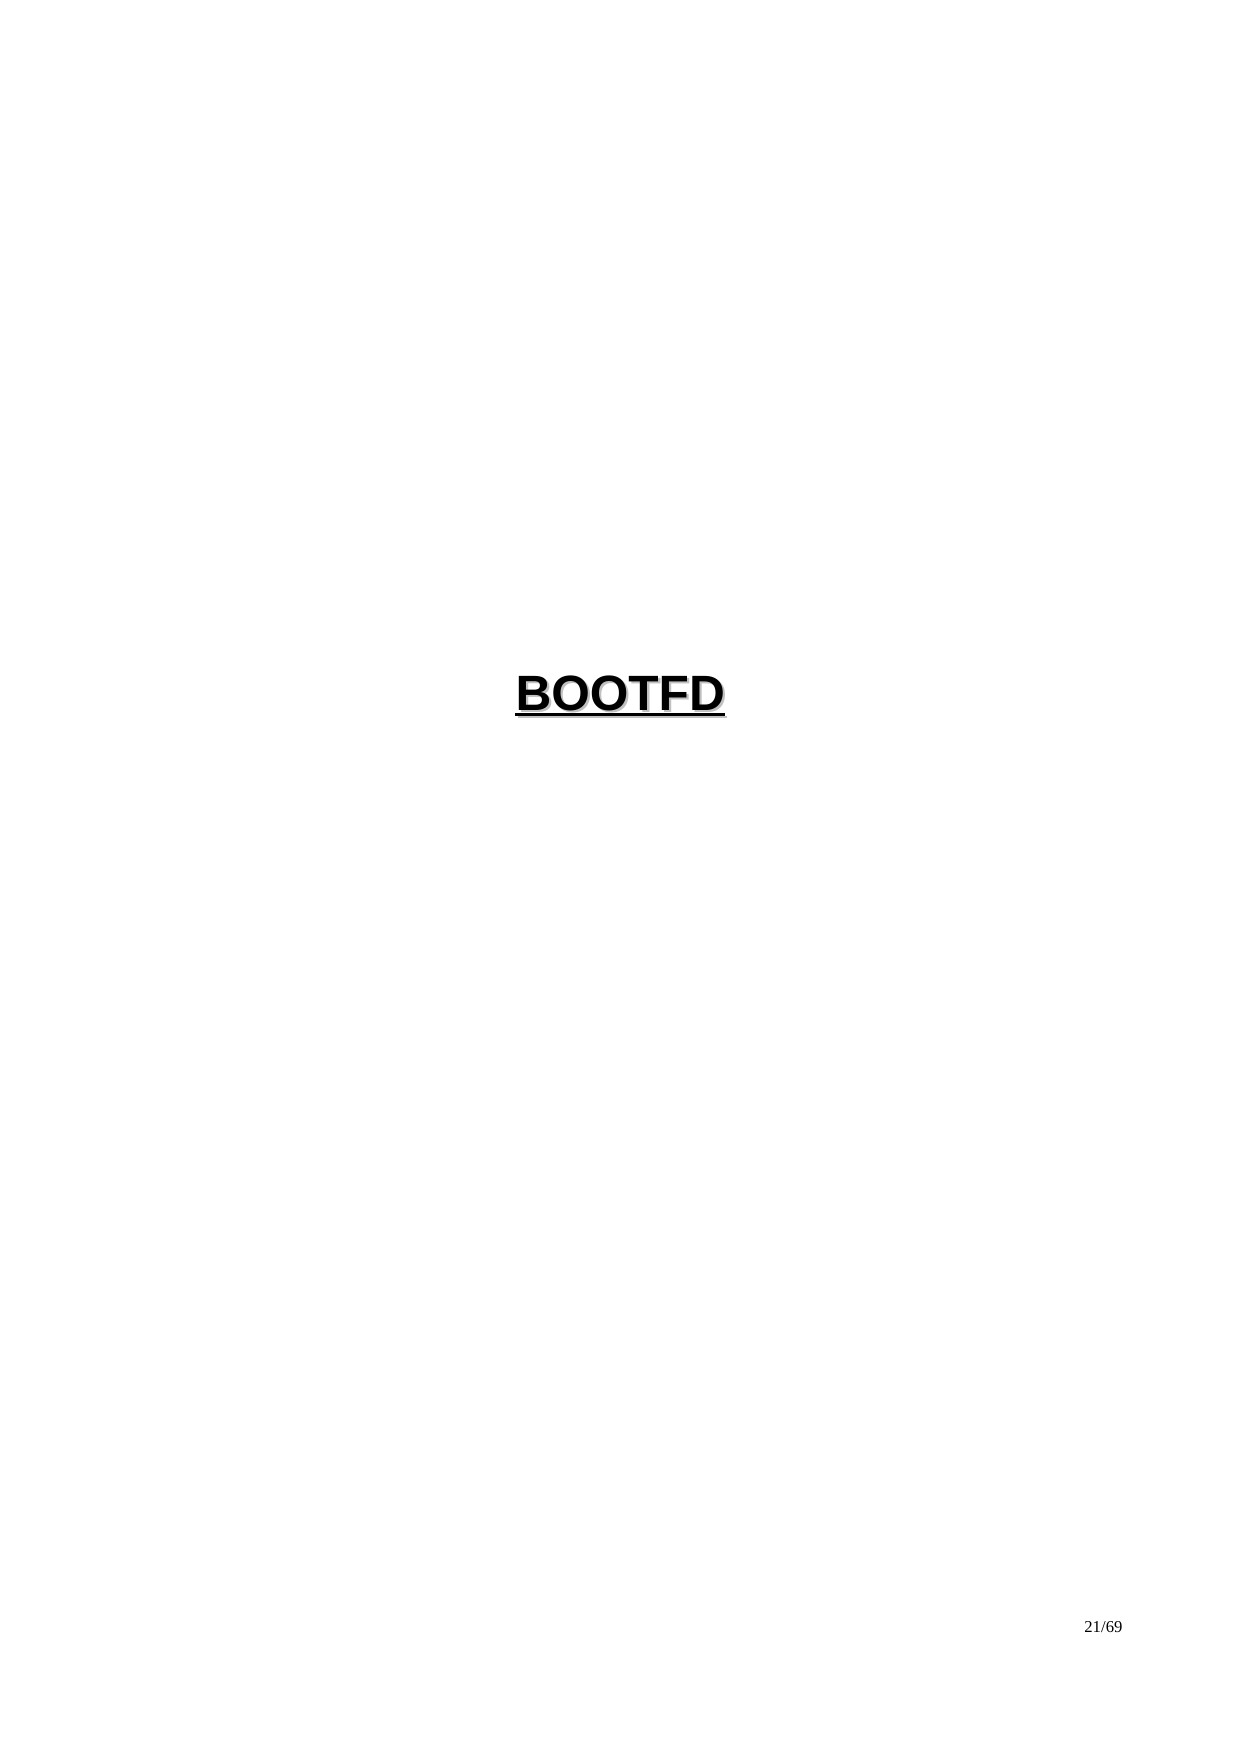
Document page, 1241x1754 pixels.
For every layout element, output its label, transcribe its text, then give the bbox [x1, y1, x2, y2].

subtitle BOOTFD [118, 664, 1122, 721]
